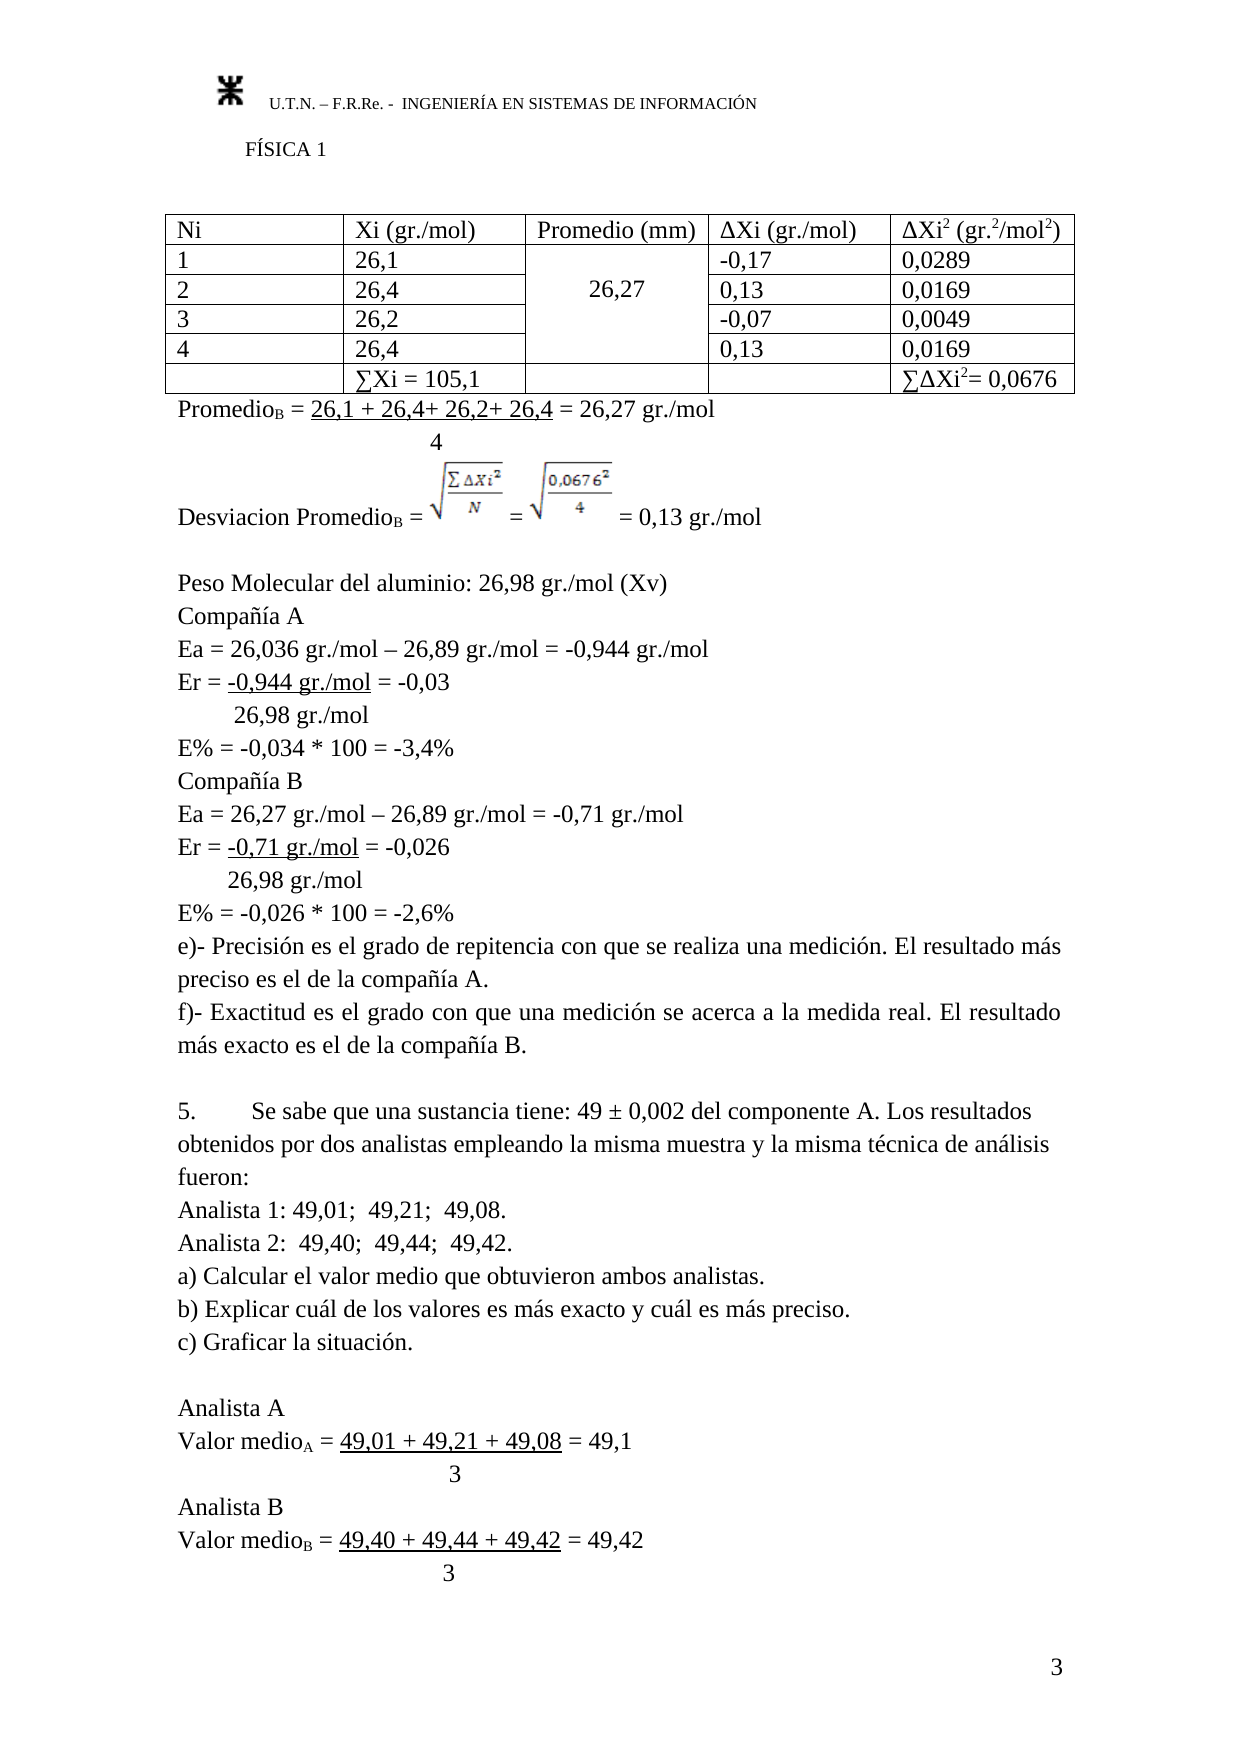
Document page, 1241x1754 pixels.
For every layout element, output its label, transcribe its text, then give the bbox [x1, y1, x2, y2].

text 26,98 gr./mol [177, 700, 1063, 729]
table_header Xi (gr./mol) [344, 215, 525, 244]
table_cell 1 [166, 245, 343, 274]
text Ea = 26,27 gr./mol – 26,89 gr./mol = -0,71 gr./mol [177, 799, 1063, 828]
text E% = -0,026 * 100 = -2,6% [177, 898, 1063, 927]
table_cell 0,0169 [891, 334, 1074, 363]
table_cell 0,0049 [891, 305, 1074, 333]
table_cell 26,27 [526, 245, 708, 363]
text PromedioB = 26,1 + 26,4+ 26,2+ 26,4 = 26,27 gr./mol [177, 394, 1063, 423]
table_cell -0,17 [709, 245, 890, 274]
table_cell [709, 364, 890, 393]
text Valor medioB = 49,40 + 49,44 + 49,42 = 49,42 [177, 1525, 1063, 1554]
table_cell 26,2 [344, 305, 525, 333]
text Er = -0,944 gr./mol = -0,03 [177, 667, 1063, 696]
table_header Promedio (mm) [526, 215, 708, 244]
table_cell [166, 364, 343, 393]
table_cell -0,07 [709, 305, 890, 333]
table_cell 0,13 [709, 334, 890, 363]
table_cell 26,4 [344, 275, 525, 303]
table_cell 0,0289 [891, 245, 1074, 274]
text Compañía B [177, 766, 1063, 795]
table_cell 2 [166, 275, 343, 303]
text 26,98 gr./mol [177, 865, 1063, 894]
table_cell ∑ΔXi2= 0,0676 [891, 364, 1074, 393]
table_cell 3 [166, 305, 343, 333]
text Desviacion PromedioB = = = 0,13 gr./mol [177, 460, 1063, 559]
table_cell [526, 364, 708, 393]
text c) Graficar la situación. [177, 1327, 1063, 1356]
text 5. Se sabe que una sustancia tiene: 49 ± 0,002 del componente A. Los resultados obtenidos por dos analistas empleando la misma muestra y la misma técnica de análisis fueron: [177, 1096, 1063, 1191]
text Compañía A [177, 601, 1063, 629]
text b) Explicar cuál de los valores es más exacto y cuál es más preciso. [177, 1294, 1063, 1323]
picture [429, 460, 503, 526]
table_cell 0,13 [709, 275, 890, 303]
table_cell 0,0169 [891, 275, 1074, 303]
table_header ΔXi (gr./mol) [709, 215, 890, 244]
text 3 [177, 1558, 1063, 1587]
picture [529, 460, 613, 526]
text Peso Molecular del aluminio: 26,98 gr./mol (Xv) [177, 568, 1063, 597]
text E% = -0,034 * 100 = -3,4% [177, 733, 1063, 762]
text a) Calcular el valor medio que obtuvieron ambos analistas. [177, 1261, 1063, 1290]
table_cell 4 [166, 334, 343, 363]
text Er = -0,71 gr./mol = -0,026 [177, 832, 1063, 861]
table_header Ni [166, 215, 343, 244]
text 3 [177, 1459, 1063, 1488]
table_header ΔXi2 (gr.2/mol2) [891, 215, 1074, 244]
text f)- Exactitud es el grado con que una medición se acerca a la medida real. El resultado más exacto es el de la compañía B. [177, 997, 1063, 1059]
table_cell ∑Xi = 105,1 [344, 364, 525, 393]
text Analista 1: 49,01; 49,21; 49,08. [177, 1195, 1063, 1224]
text Valor medioA = 49,01 + 49,21 + 49,08 = 49,1 [177, 1426, 1063, 1455]
text Analista A [177, 1393, 1063, 1422]
text Ea = 26,036 gr./mol – 26,89 gr./mol = -0,944 gr./mol [177, 634, 1063, 663]
table_cell 26,1 [344, 245, 525, 274]
text Analista 2: 49,40; 49,44; 49,42. [177, 1228, 1063, 1257]
text e)- Precisión es el grado de repitencia con que se realiza una medición. El resultado más preciso es el de la compañía A. [177, 931, 1063, 993]
text Analista B [177, 1492, 1063, 1521]
table_cell 26,4 [344, 334, 525, 363]
text 4 [177, 427, 1063, 456]
